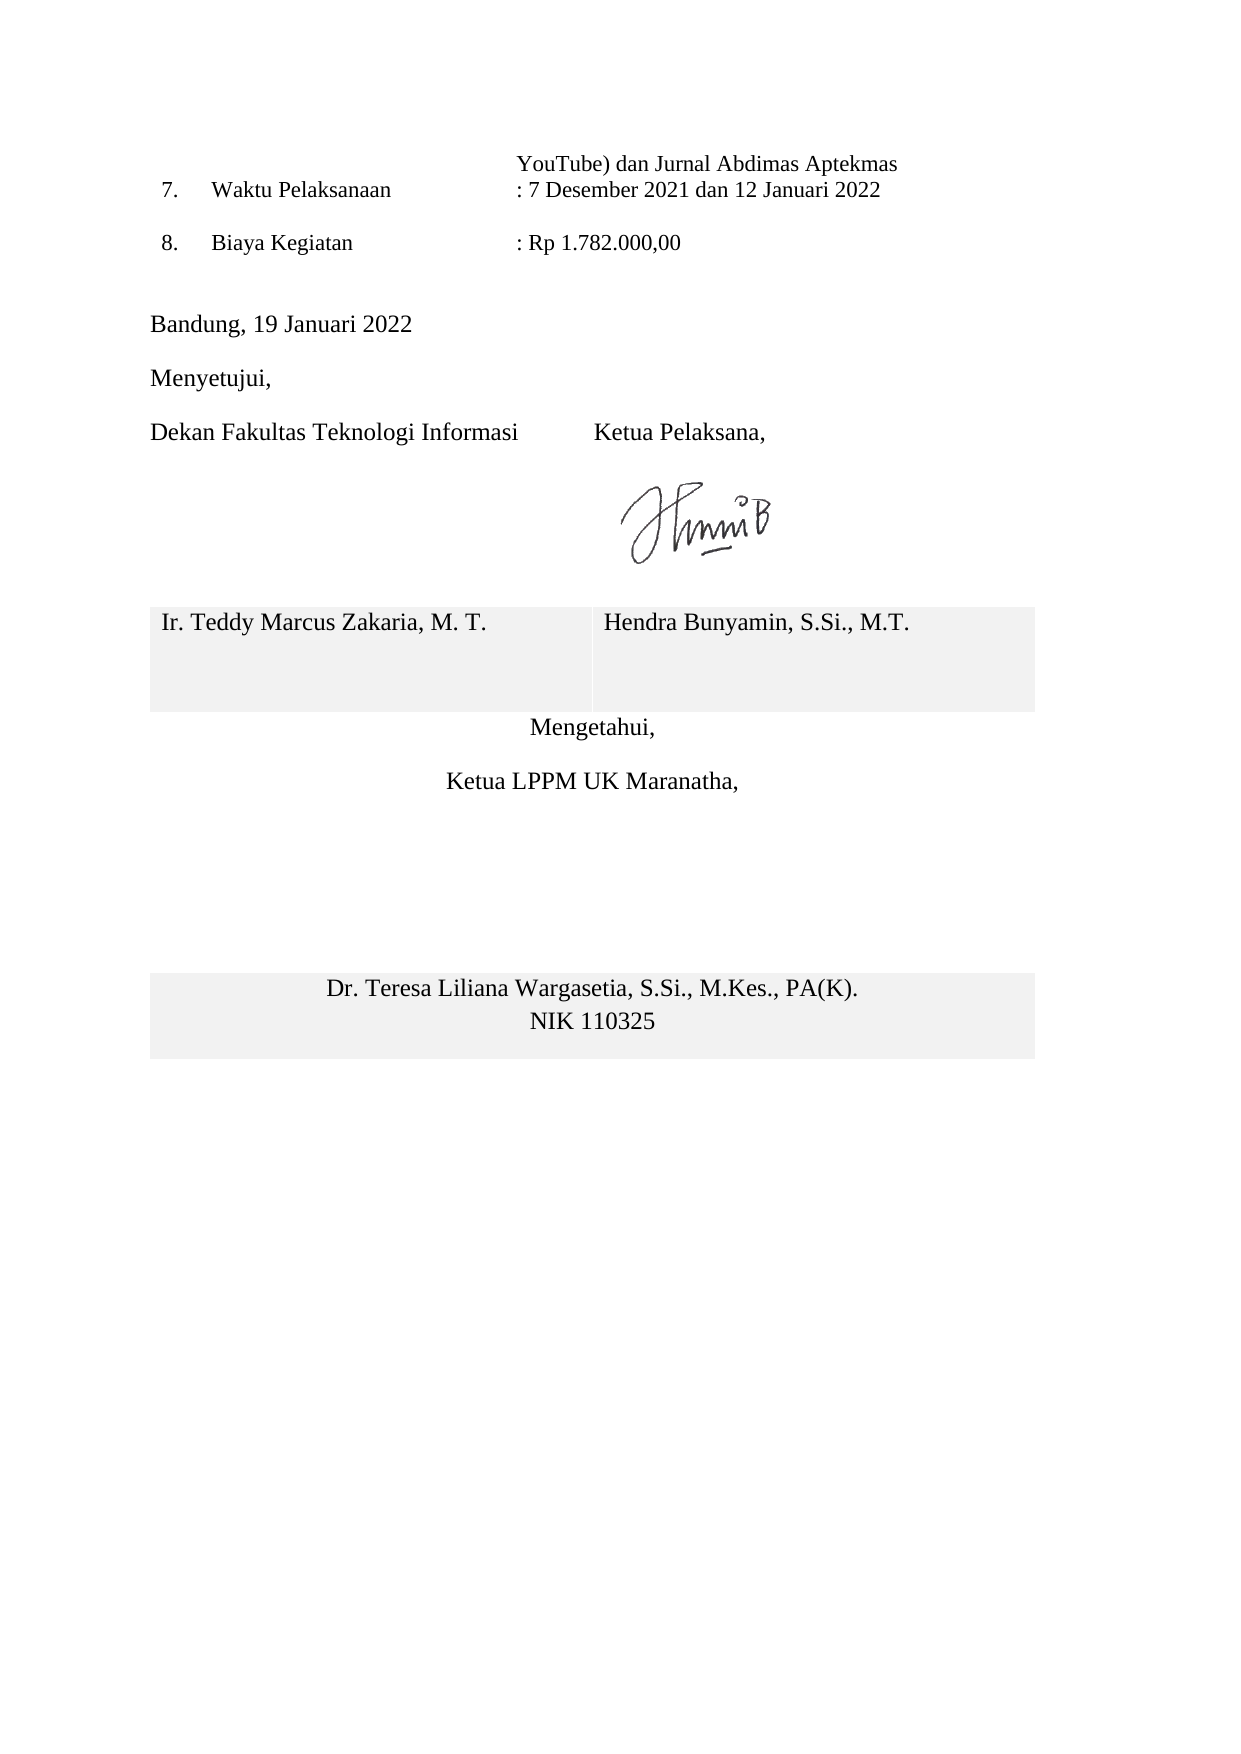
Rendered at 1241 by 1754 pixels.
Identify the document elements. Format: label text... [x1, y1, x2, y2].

table_cell Waktu Pelaksanaan Biaya Kegiatan [200, 176, 505, 255]
table_cell Dr. Teresa Liliana Wargasetia, S.Si., M.Kes., PA(K). NIK 110325 [150, 973, 1035, 1059]
table_cell Mengetahui, Ketua LPPM UK Maranatha, [150, 712, 1035, 973]
text Bandung, 19 Januari 2022 [150, 309, 1090, 338]
text Menyetujui, [150, 363, 1090, 392]
table_cell Hendra Bunyamin, S.Si., M.T. [593, 607, 1035, 712]
table_cell 7. 8. [150, 176, 200, 255]
table_cell [200, 150, 505, 176]
table_cell [150, 150, 200, 176]
table_header [150, 471, 592, 607]
picture [603, 470, 791, 583]
table_cell YouTube) dan Jurnal Abdimas Aptekmas [505, 150, 1036, 176]
table_cell : 7 Desember 2021 dan 12 Januari 2022 : Rp 1.782.000,00 [505, 176, 1036, 255]
table_cell Ir. Teddy Marcus Zakaria, M. T. [150, 607, 592, 712]
table_header [593, 471, 1035, 607]
text Dekan Fakultas Teknologi Informasi Ketua Pelaksana, [150, 417, 1090, 446]
